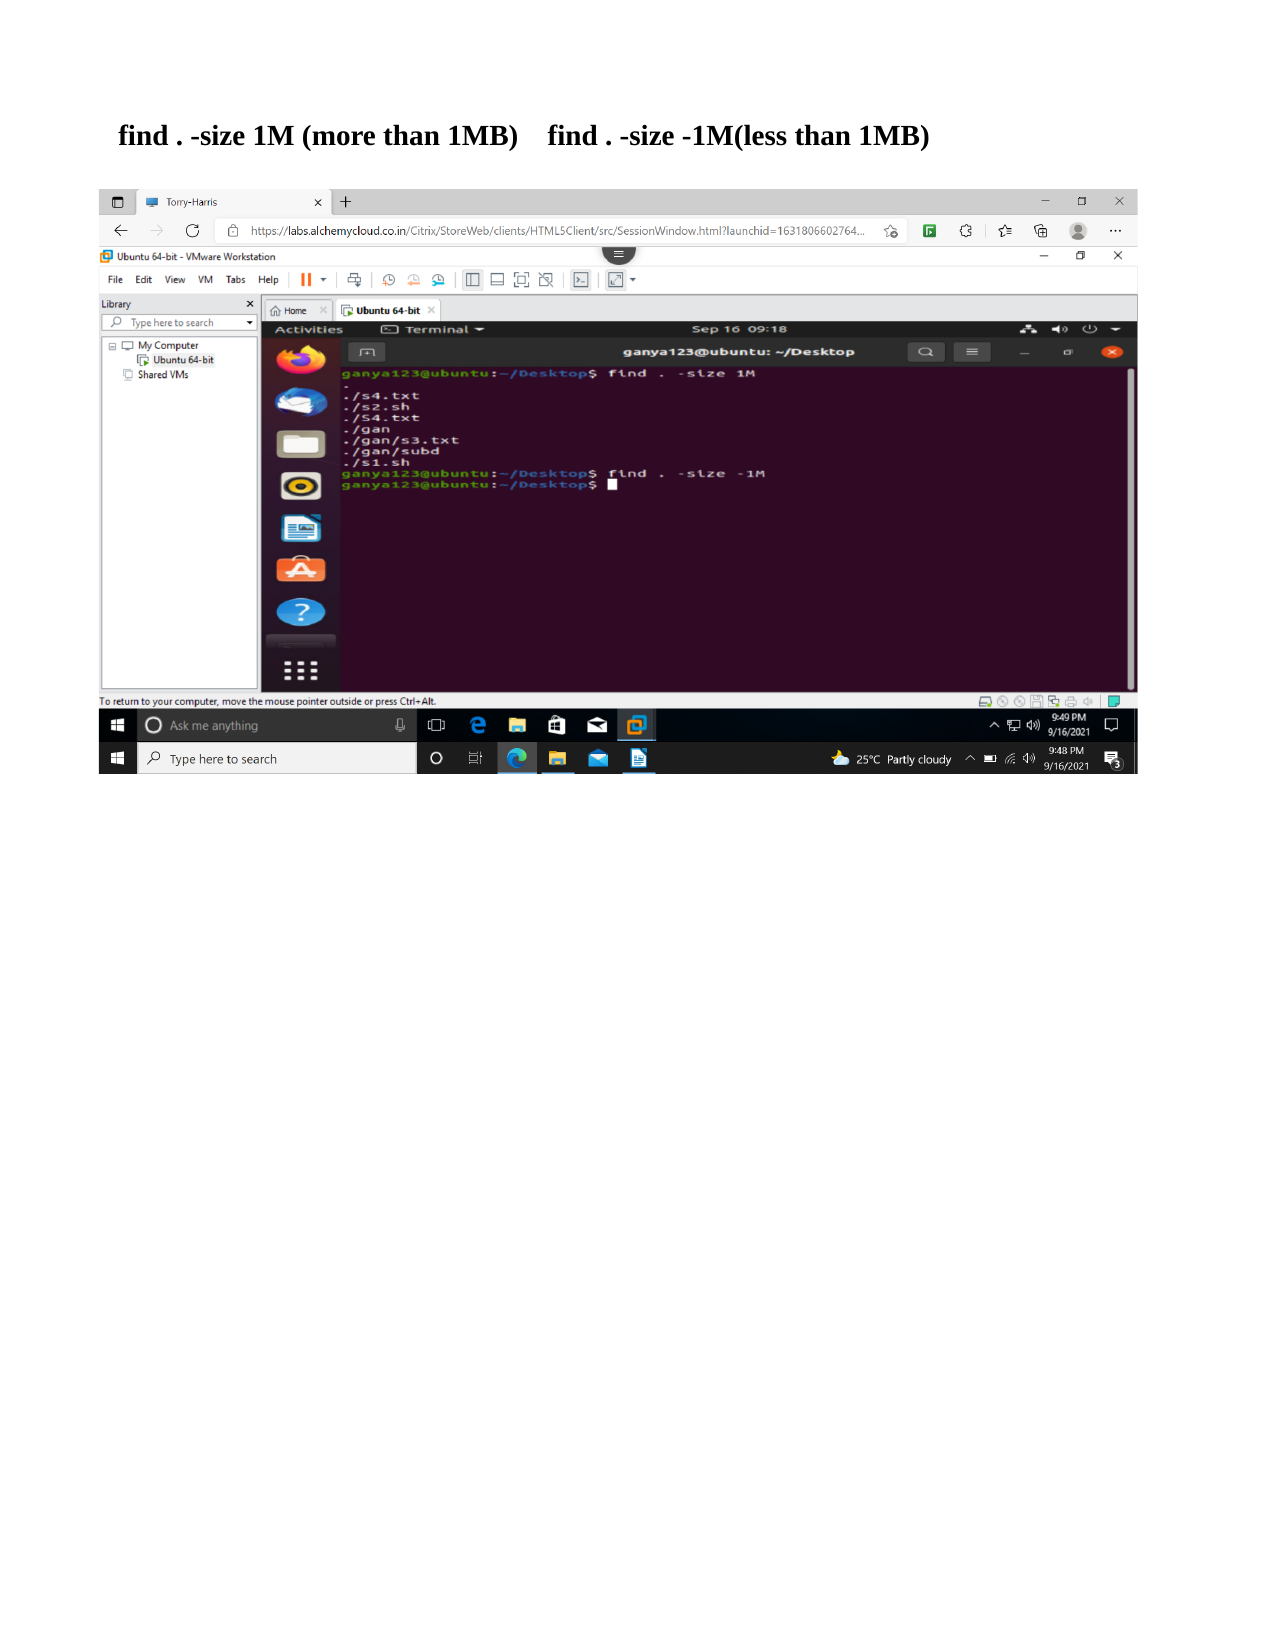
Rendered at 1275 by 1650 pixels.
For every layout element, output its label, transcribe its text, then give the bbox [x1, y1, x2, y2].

picture [98, 189, 1138, 774]
text find . -size 1M (more than 1MB) find . -size -1M(less than 1MB) [118, 118, 1157, 152]
